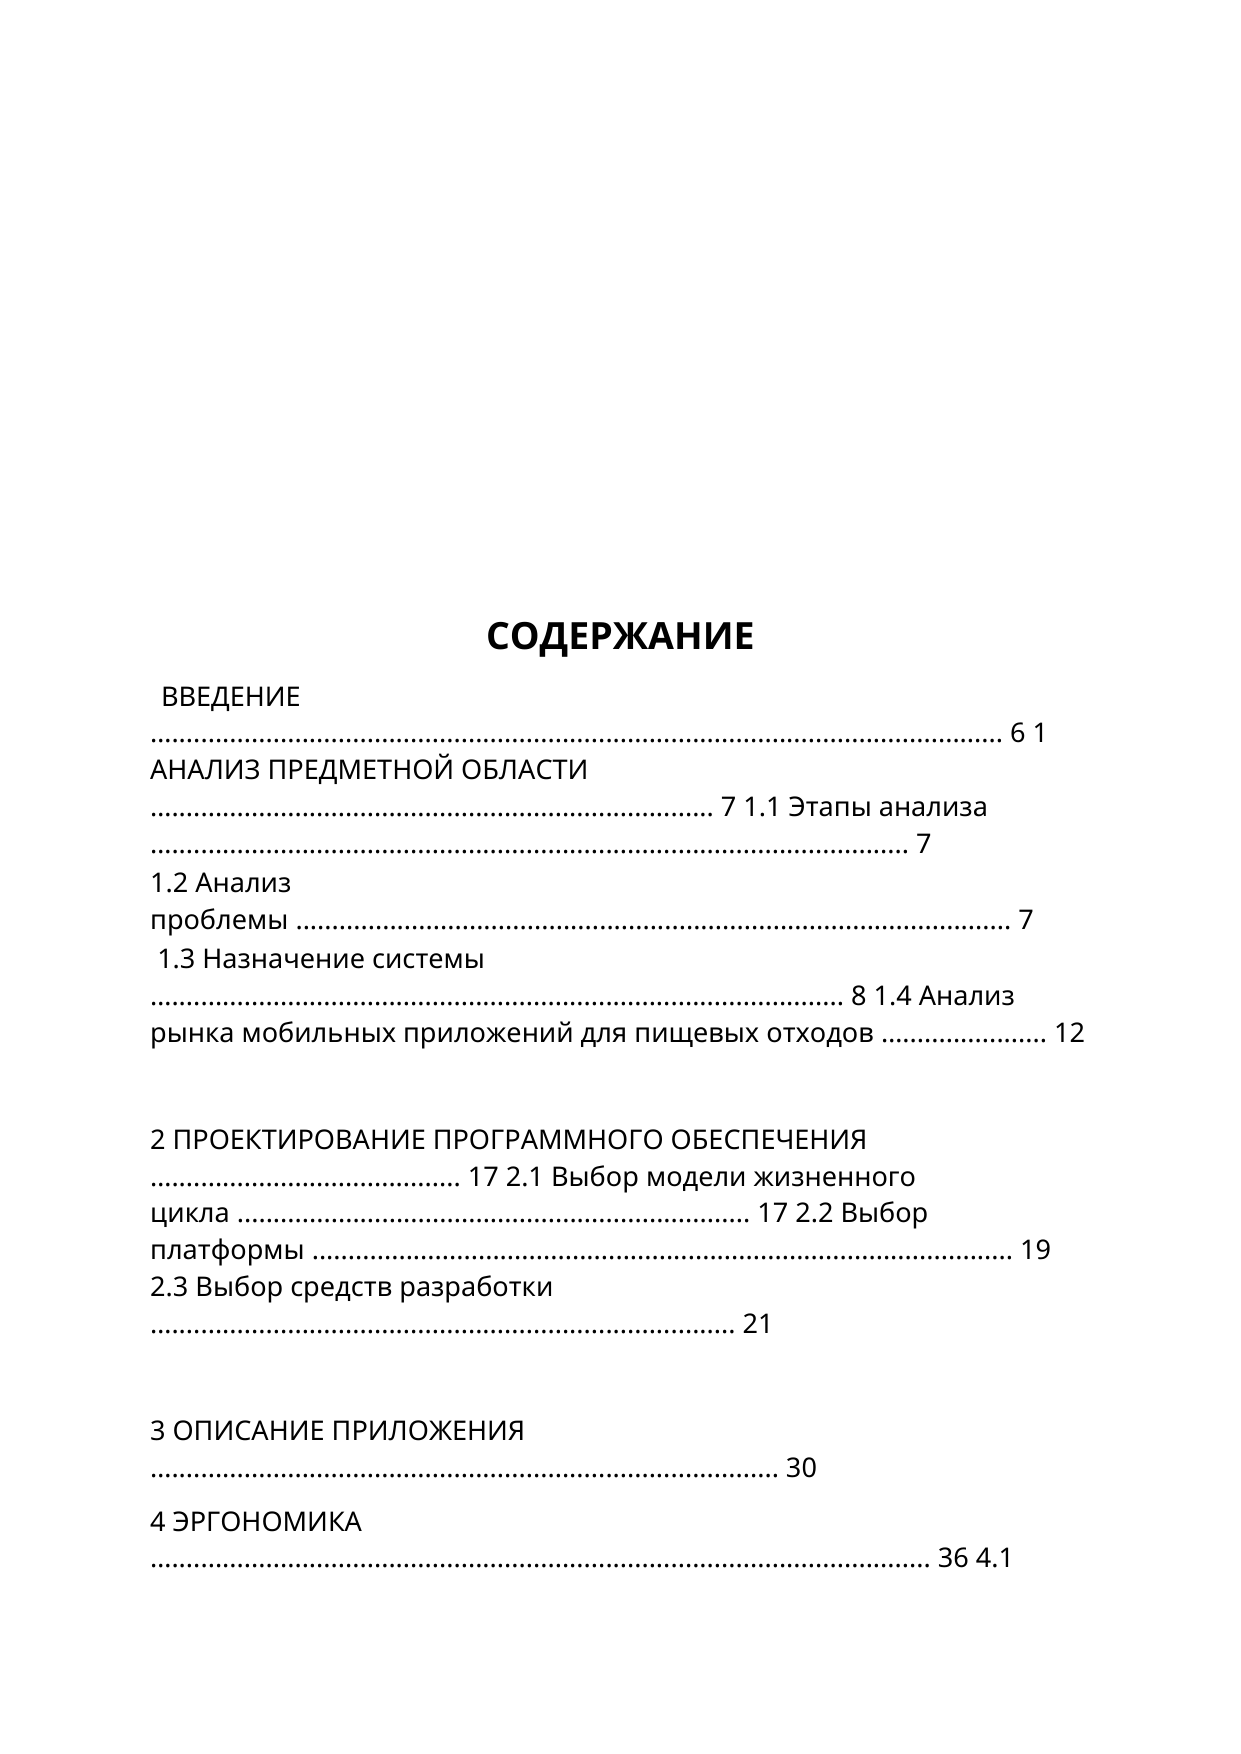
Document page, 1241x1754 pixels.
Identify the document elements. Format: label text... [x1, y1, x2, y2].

text ВВЕДЕНИЕ …................................................................................................................... 6 1 АНАЛИЗ ПРЕДМЕТНОЙ ОБЛАСТИ …........................................................................... 7 1.1 Этапы анализа …...................................................................................................... 7 [150, 677, 1090, 861]
text 1.3 Назначение системы …............................................................................................. 8 1.4 Анализ рынка мобильных приложений для пищевых отходов ….................... 12 [150, 939, 1090, 1050]
text 1.2 Анализ проблемы ................................................................................................... 7 [150, 863, 1090, 937]
text 4 ЭРГОНОМИКА …......................................................................................................... 36 4.1 [150, 1502, 1090, 1576]
text 2 ПРОЕКТИРОВАНИЕ ПРОГРАММНОГО ОБЕСПЕЧЕНИЯ …........................................ 17 2.1 Выбор модели жизненного цикла ....................................................................... 17 2.2 Выбор платформы ................................................................................................. 19 2.3 Выбор средств разработки ….............................................................................. 21 [150, 1120, 1090, 1341]
text 3 ОПИСАНИЕ ПРИЛОЖЕНИЯ ….................................................................................... 30 [150, 1412, 1090, 1485]
text СОДЕРЖАНИЕ [150, 609, 1090, 660]
